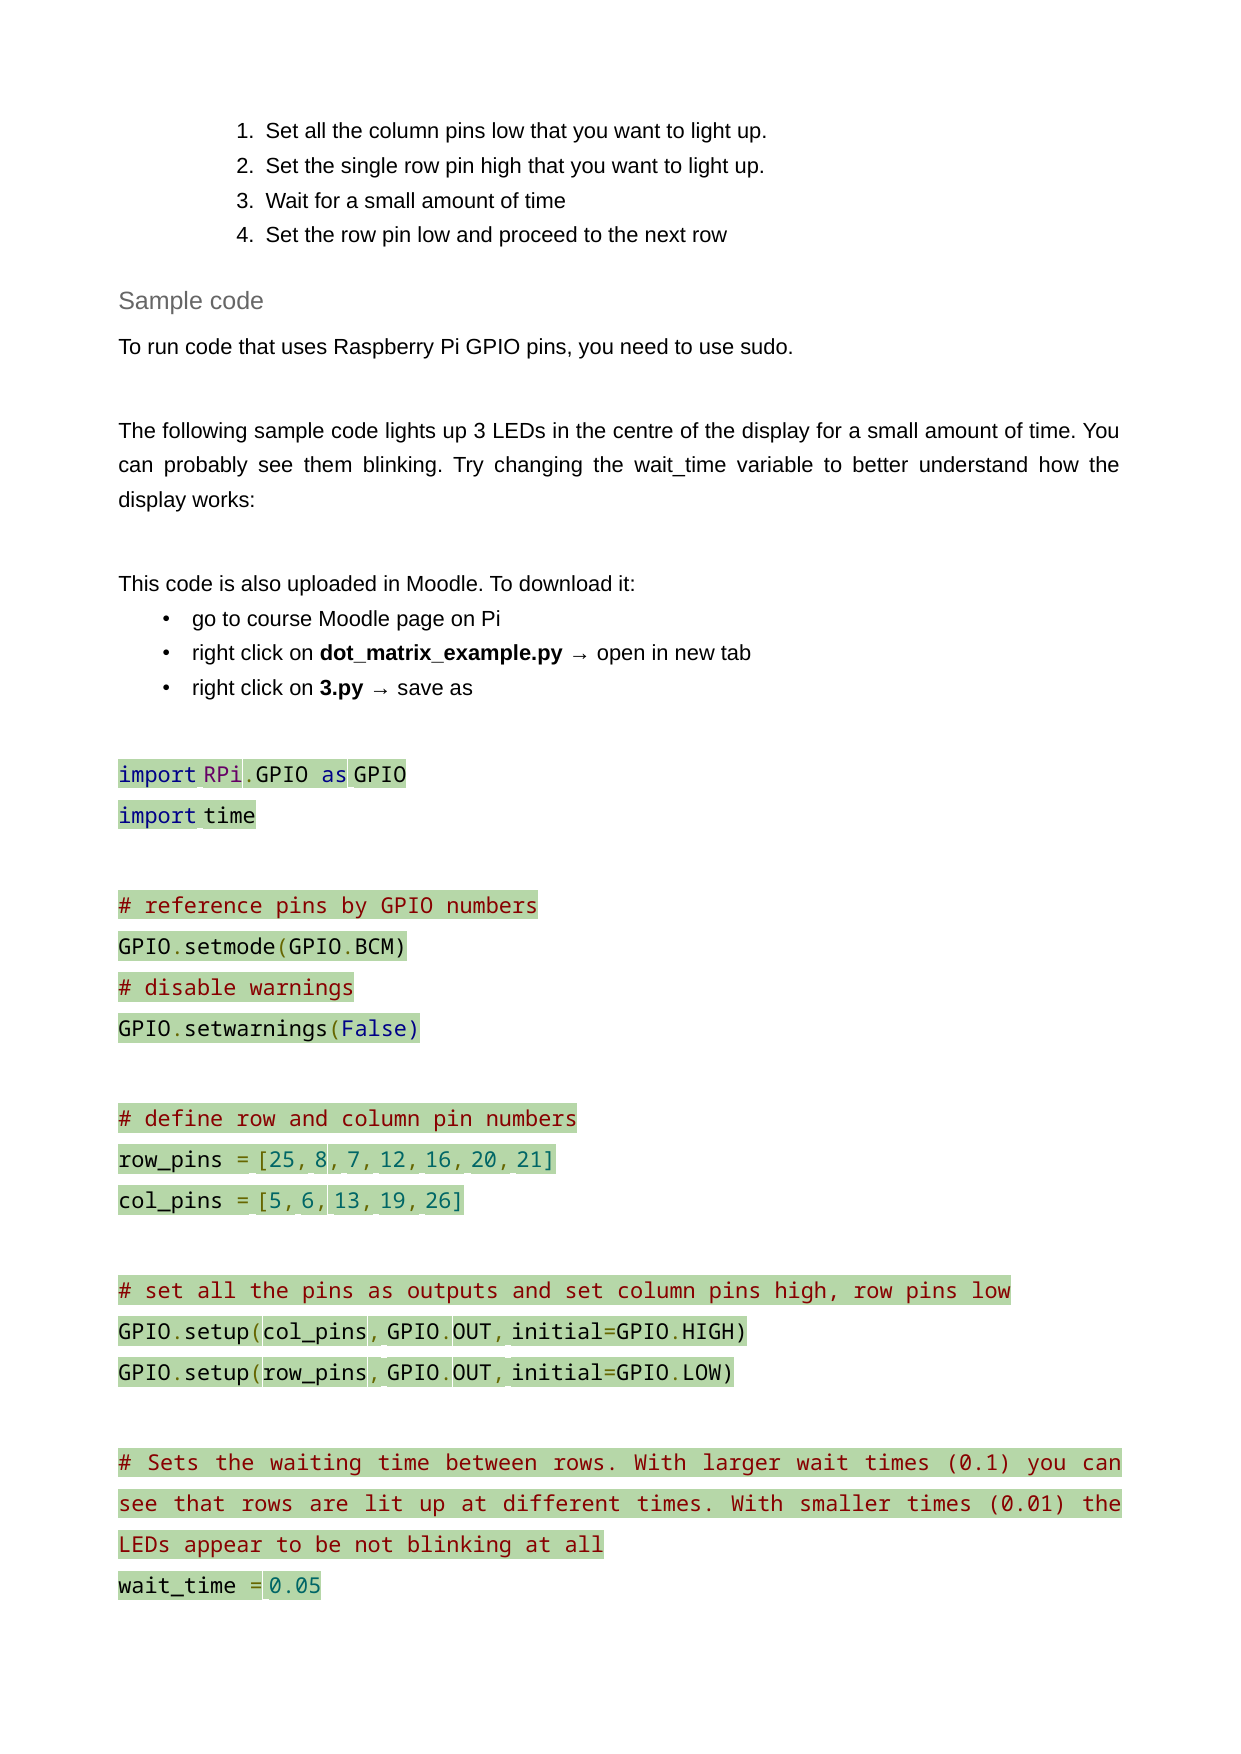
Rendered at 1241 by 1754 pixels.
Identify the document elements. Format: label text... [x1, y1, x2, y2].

text # disable warnings [118, 972, 1122, 1002]
list Set the row pin low and proceed to the next row [236, 222, 1122, 247]
text import RPi.GPIO as GPIO [118, 759, 1122, 788]
text wait_time = 0.05 [118, 1571, 1122, 1600]
text GPIO.setmode(GPIO.BCM) [118, 931, 1122, 961]
text The following sample code lights up 3 LEDs in the centre of the display for a small amount of time. You can probably see them blinking. Try changing the wait_time variable to better understand how the display works: [118, 418, 1122, 512]
text To run code that uses Raspberry Pi GPIO pins, you need to use sudo. [118, 334, 1122, 359]
text GPIO.setup(col_pins, GPIO.OUT, initial=GPIO.HIGH) [118, 1316, 1122, 1346]
list Wait for a small amount of time [236, 187, 1122, 213]
text row_pins = [25, 8, 7, 12, 16, 20, 21] [118, 1144, 1122, 1174]
text # Sets the waiting time between rows. With larger wait times (0.1) you can see that rows are lit up at different times. With smaller times (0.01) the LEDs appear to be not blinking at all [118, 1447, 1122, 1559]
list Set the single row pin high that you want to light up. [236, 153, 1122, 178]
text # reference pins by GPIO numbers [118, 890, 1122, 919]
text import time [118, 800, 1122, 829]
text GPIO.setwarnings(False) [118, 1013, 1122, 1043]
text GPIO.setup(row_pins, GPIO.OUT, initial=GPIO.LOW) [118, 1357, 1122, 1387]
list right click on 3.py → save as [162, 675, 1122, 700]
text col_pins = [5, 6, 13, 19, 26] [118, 1185, 1122, 1215]
text # define row and column pin numbers [118, 1103, 1122, 1133]
text This code is also uploaded in Moodle. To download it: [118, 571, 1122, 596]
subtitle Sample code [118, 286, 1122, 315]
list Set all the column pins low that you want to light up. [236, 118, 1122, 143]
list go to course Moodle page on Pi [162, 606, 1122, 631]
list right click on dot_matrix_example.py → open in new tab [162, 640, 1122, 665]
text # set all the pins as outputs and set column pins high, row pins low [118, 1275, 1122, 1305]
